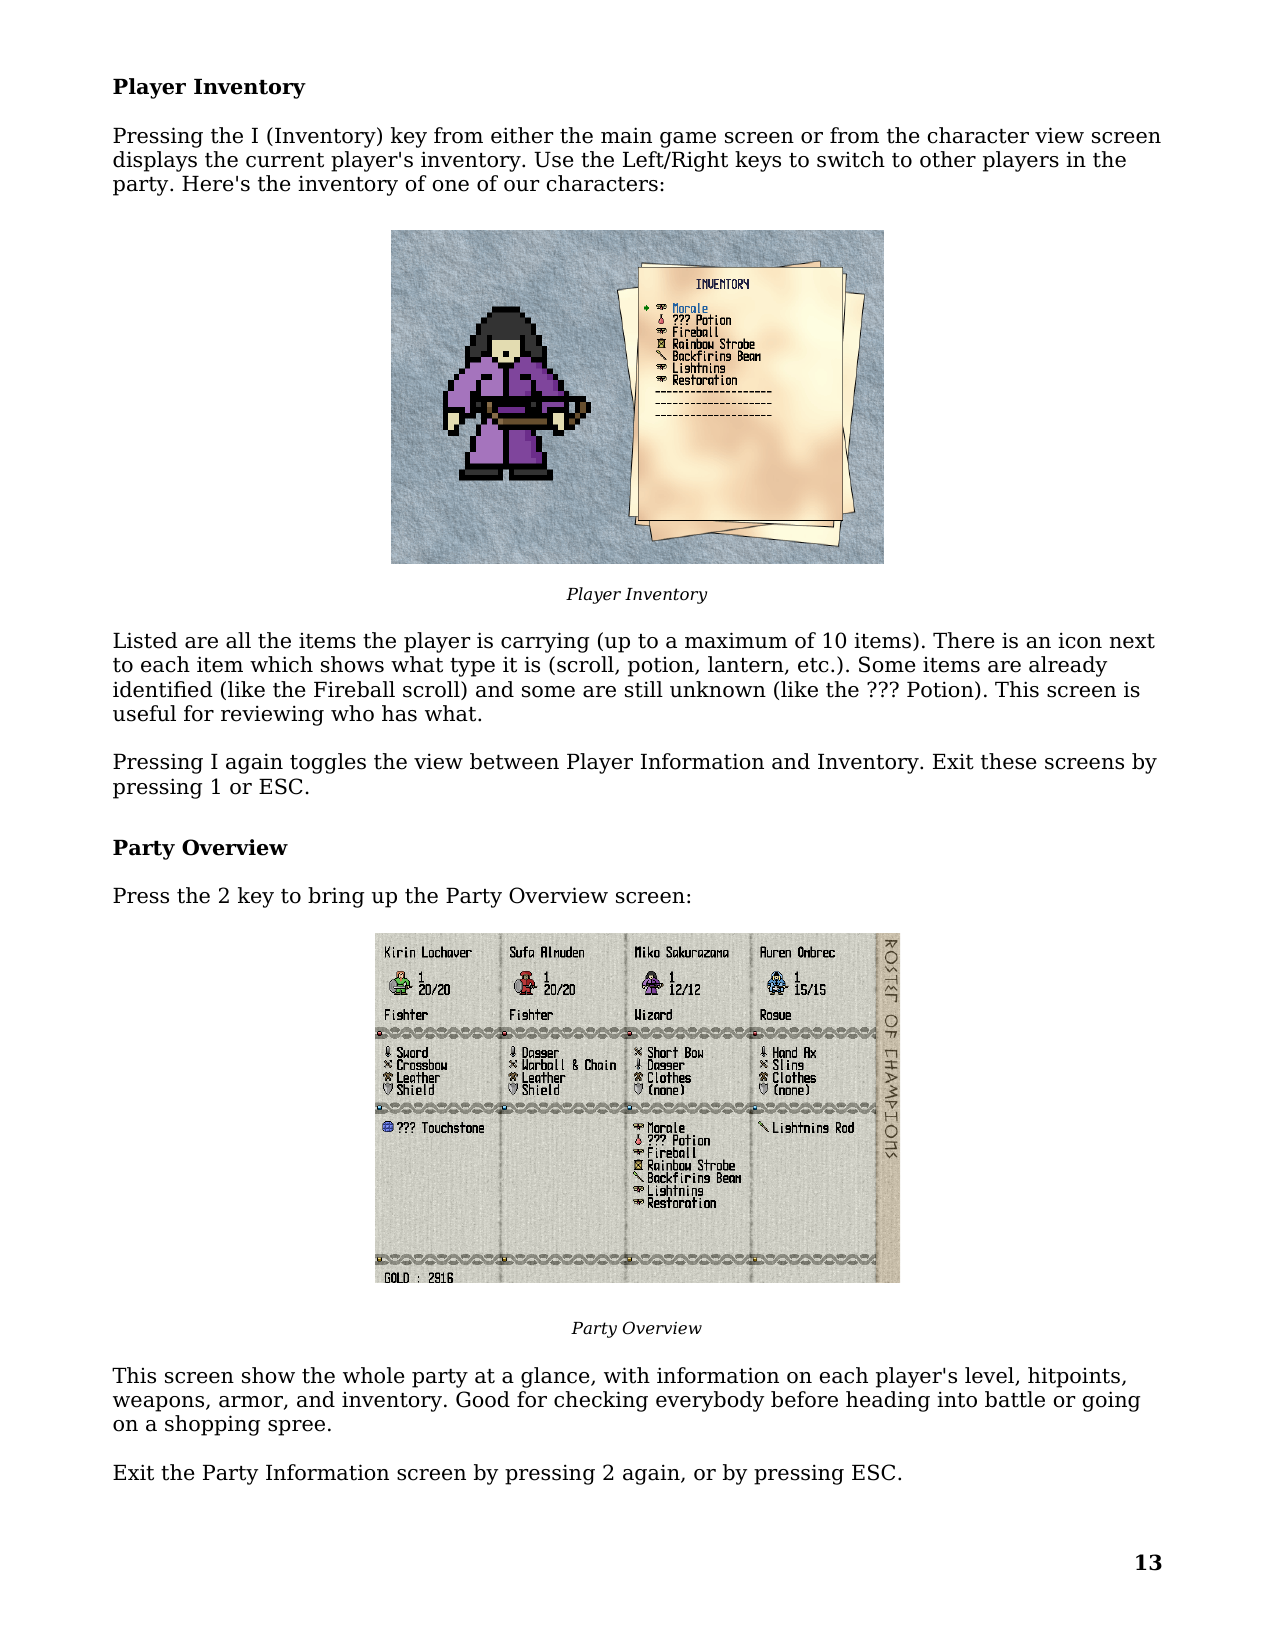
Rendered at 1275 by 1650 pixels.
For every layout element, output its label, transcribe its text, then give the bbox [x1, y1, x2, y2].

text Player Inventory [112, 585, 1162, 604]
text Exit the Party Information screen by pressing 2 again, or by pressing ESC. [112, 1461, 1162, 1485]
text This screen show the whole party at a glance, with information on each player's level, hitpoints, weapons, armor, and inventory. Good for checking everybody before heading into battle or going on a shopping spree. [112, 1364, 1162, 1436]
text Pressing I again toggles the view between Player Information and Inventory. Exit these screens by pressing 1 or ESC. [112, 750, 1162, 799]
subtitle Party Overview [112, 836, 1162, 860]
text Pressing the I (Inventory) key from either the main game screen or from the character view screen displays the current player's inventory. Use the Left/Right keys to switch to other players in the party. Here's the inventory of one of our characters: [112, 124, 1162, 197]
subtitle Player Inventory [112, 75, 1162, 99]
picture [391, 230, 884, 564]
picture [375, 933, 901, 1283]
text Party Overview [112, 1319, 1162, 1339]
text Press the 2 key to bring up the Party Overview screen: [112, 884, 1162, 909]
text Listed are all the items the player is carrying (up to a maximum of 10 items). There is an icon next to each item which shows what type it is (scroll, potion, lantern, etc.). Some items are already identified (like the Fireball scroll) and some are still unknown (like the ??? Potion). This screen is useful for reviewing who has what. [112, 629, 1162, 726]
